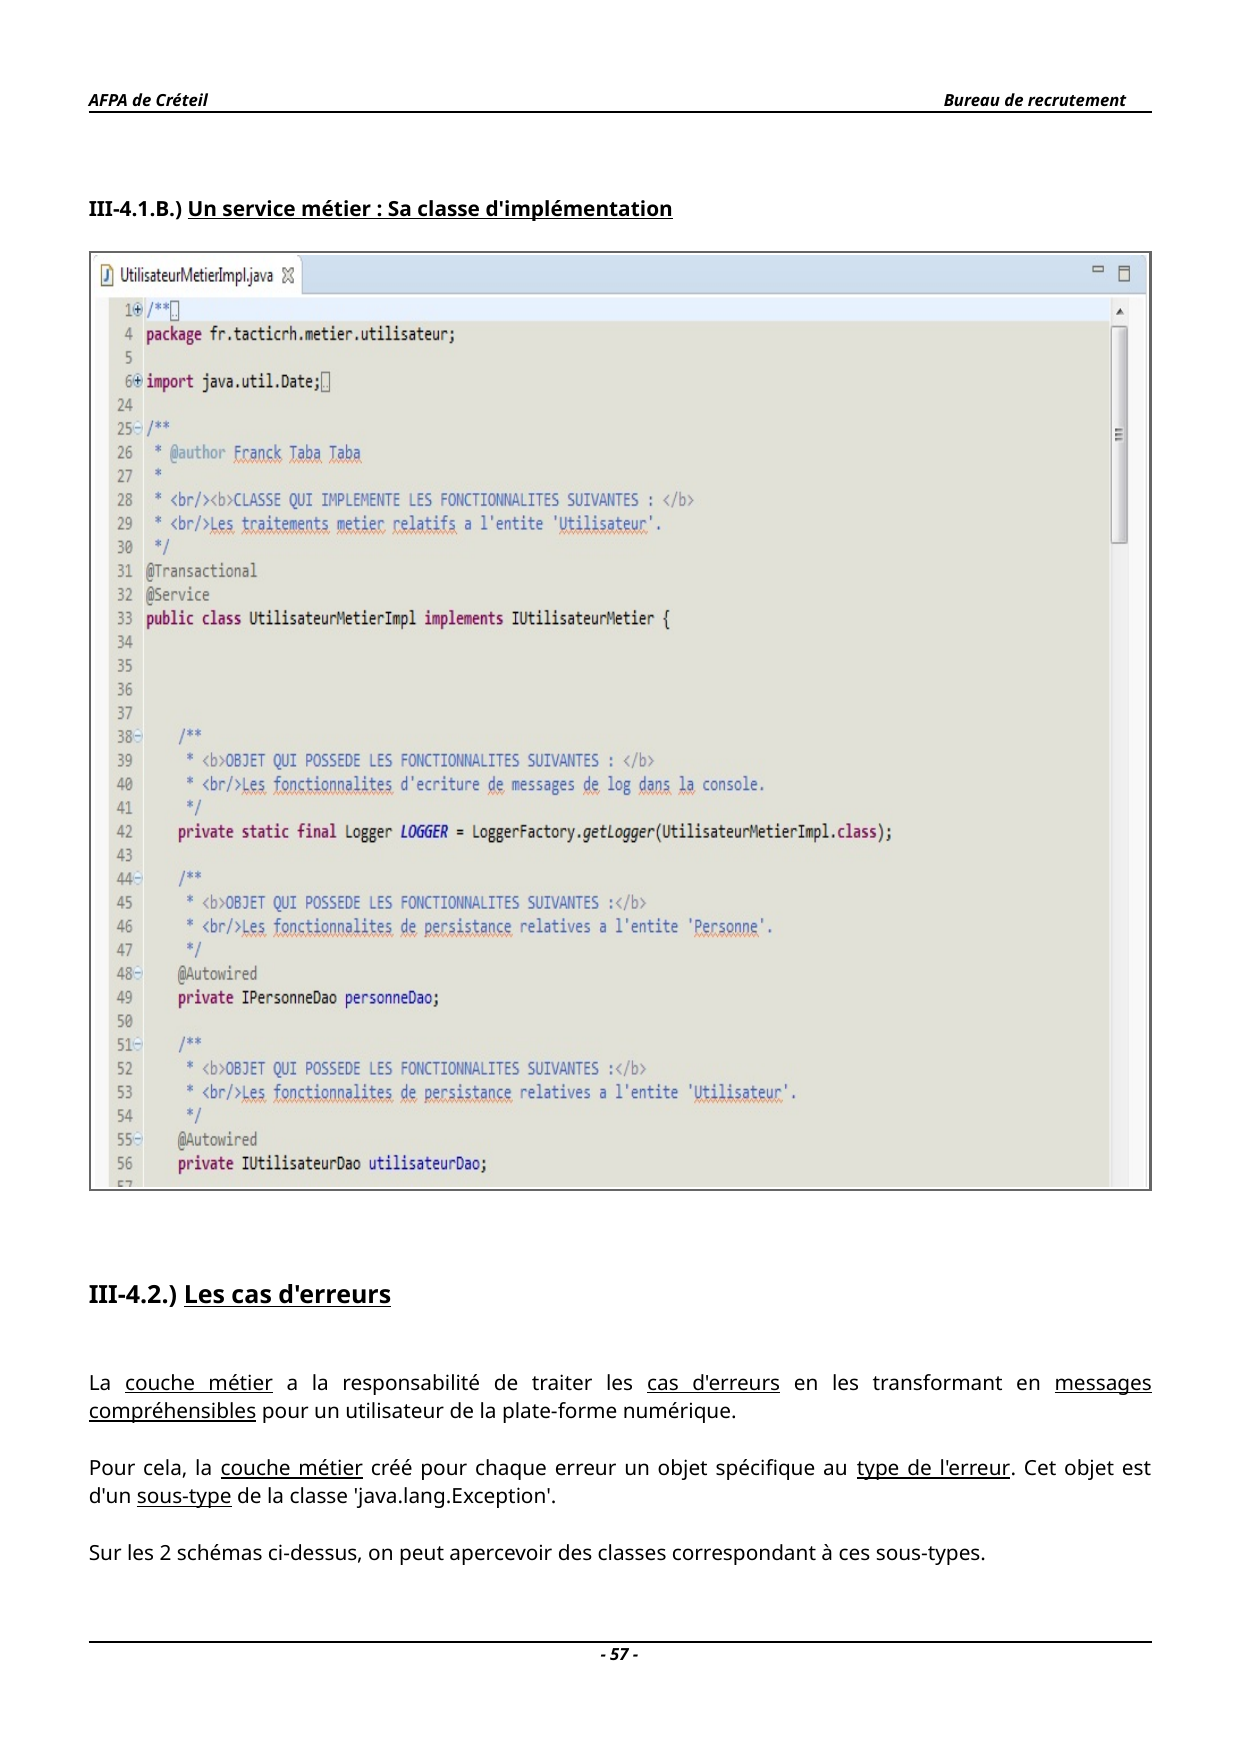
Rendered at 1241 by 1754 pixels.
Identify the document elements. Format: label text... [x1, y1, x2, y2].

text La couche métier a la responsabilité de traiter les cas d'erreurs en les transformant en messages compréhensibles pour un utilisateur de la plate-forme numérique. [88, 1368, 1152, 1424]
picture [93, 255, 1147, 1187]
text Sur les 2 schémas ci-dessus, on peut apercevoir des classes correspondant à ces sous-types. [88, 1538, 1152, 1567]
text III-4.1.B.) Un service métier : Sa classe d'implémentation [88, 194, 1152, 222]
text III-4.2.) Les cas d'erreurs [88, 1277, 1152, 1311]
text Pour cela, la couche métier créé pour chaque erreur un objet spécifique au type de l'erreur. Cet objet est d'un sous-type de la classe 'java.lang.Exception'. [88, 1453, 1152, 1510]
